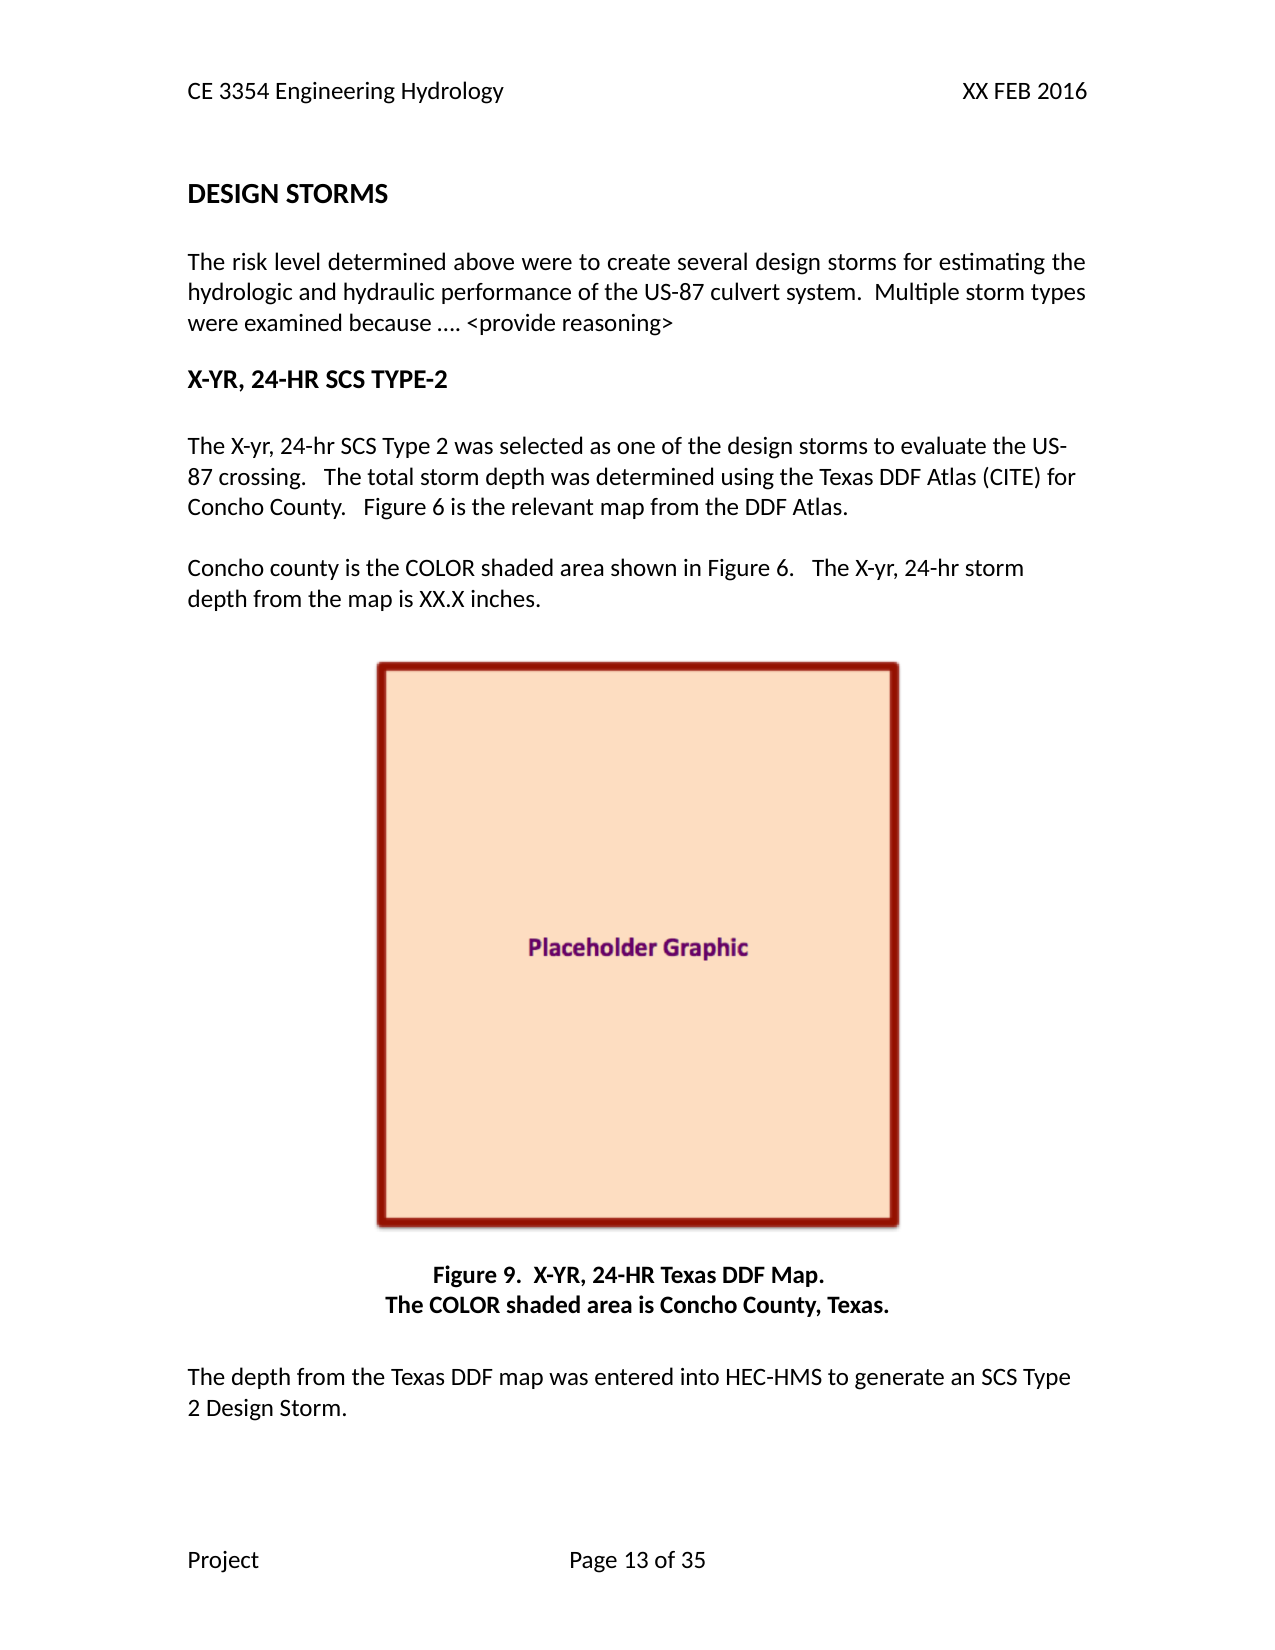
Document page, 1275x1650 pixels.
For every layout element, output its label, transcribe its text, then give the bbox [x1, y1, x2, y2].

picture [356, 613, 917, 1245]
text Concho county is the COLOR shaded area shown in Figure 6. The X-yr, 24-hr storm depth from the map is XX.X inches. [187, 552, 1087, 613]
text Figure 9. X-YR, 24-HR Texas DDF Map. The COLOR shaded area is Concho County, Texas. [187, 1259, 1087, 1320]
text The depth from the Texas DDF map was entered into HEC-HMS to generate an SCS Type 2 Design Storm. [187, 1361, 1087, 1422]
text The X-yr, 24-hr SCS Type 2 was selected as one of the design storms to evaluate the US-87 crossing. The total storm depth was determined using the Texas DDF Atlas (CITE) for Concho County. Figure 6 is the relevant map from the DDF Atlas. [187, 430, 1087, 522]
subtitle X-YR, 24-HR SCS TYPE-2 [187, 362, 1087, 395]
text The risk level determined above were to create several design storms for estimating the hydrologic and hydraulic performance of the US-87 culvert system. Multiple storm types were examined because …. <provide reasoning> [187, 246, 1087, 337]
subtitle DESIGN STORMS [187, 175, 1087, 211]
